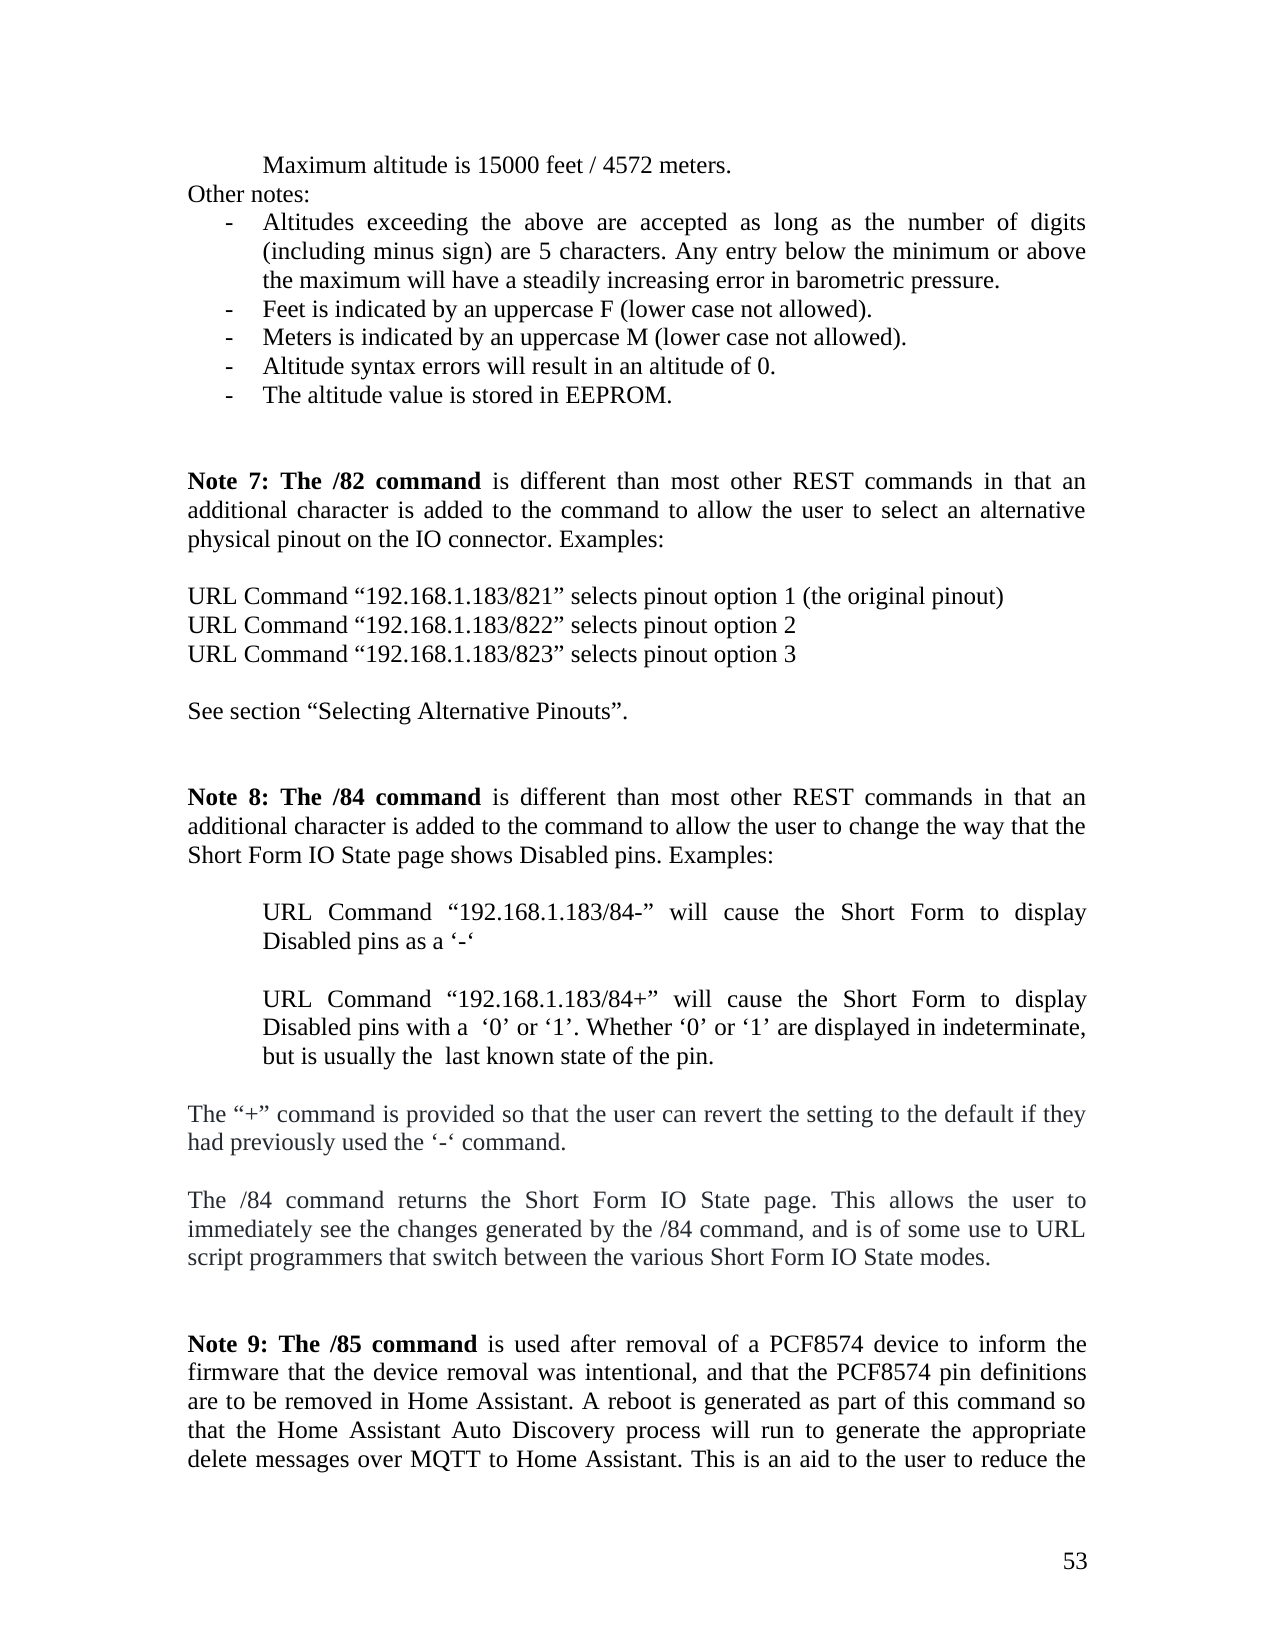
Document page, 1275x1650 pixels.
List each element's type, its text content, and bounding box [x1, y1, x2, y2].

text See section “Selecting Alternative Pinouts”. [187, 696, 1087, 725]
text Note 7: The /82 command is different than most other REST commands in that an additional character is added to the command to allow the user to select an alternative physical pinout on the IO connector. Examples: [187, 437, 1087, 552]
text URL Command “192.168.1.183/821” selects pinout option 1 (the original pinout) [187, 581, 1087, 610]
list Altitudes exceeding the above are accepted as long as the number of digits (including minus sign) are 5 characters. Any entry below the minimum or above the maximum will have a steadily increasing error in barometric pressure. [225, 207, 1087, 294]
text URL Command “192.168.1.183/823” selects pinout option 3 [187, 639, 1087, 667]
list Feet is indicated by an uppercase F (lower case not allowed). [225, 294, 1087, 322]
text URL Command “192.168.1.183/84-” will cause the Short Form to display Disabled pins as a ‘-‘ [262, 897, 1087, 955]
list Meters is indicated by an uppercase M (lower case not allowed). [225, 322, 1087, 351]
text The “+” command is provided so that the user can revert the setting to the default if they had previously used the ‘-‘ command. [187, 1099, 1087, 1156]
text The /84 command returns the Short Form IO State page. This allows the user to immediately see the changes generated by the /84 command, and is of some use to URL script programmers that switch between the various Short Form IO State modes. [187, 1185, 1087, 1271]
list The altitude value is stored in EEPROM. [225, 380, 1087, 409]
text URL Command “192.168.1.183/84+” will cause the Short Form to display Disabled pins with a ‘0’ or ‘1’. Whether ‘0’ or ‘1’ are displayed in indeterminate, but is usually the last known state of the pin. [262, 984, 1087, 1070]
text Note 9: The /85 command is used after removal of a PCF8574 device to inform the firmware that the device removal was intentional, and that the PCF8574 pin definitions are to be removed in Home Assistant. A reboot is generated as part of this command so that the Home Assistant Auto Discovery process will run to generate the appropriate delete messages over MQTT to Home Assistant. This is an aid to the user to reduce the [187, 1300, 1087, 1472]
text Note 8: The /84 command is different than most other REST commands in that an additional character is added to the command to allow the user to change the way that the Short Form IO State page shows Disabled pins. Examples: [187, 754, 1087, 869]
text URL Command “192.168.1.183/822” selects pinout option 2 [187, 610, 1087, 639]
text Other notes: [187, 179, 1087, 207]
text Maximum altitude is 15000 feet / 4572 meters. [262, 150, 1087, 179]
list Altitude syntax errors will result in an altitude of 0. [225, 351, 1087, 380]
